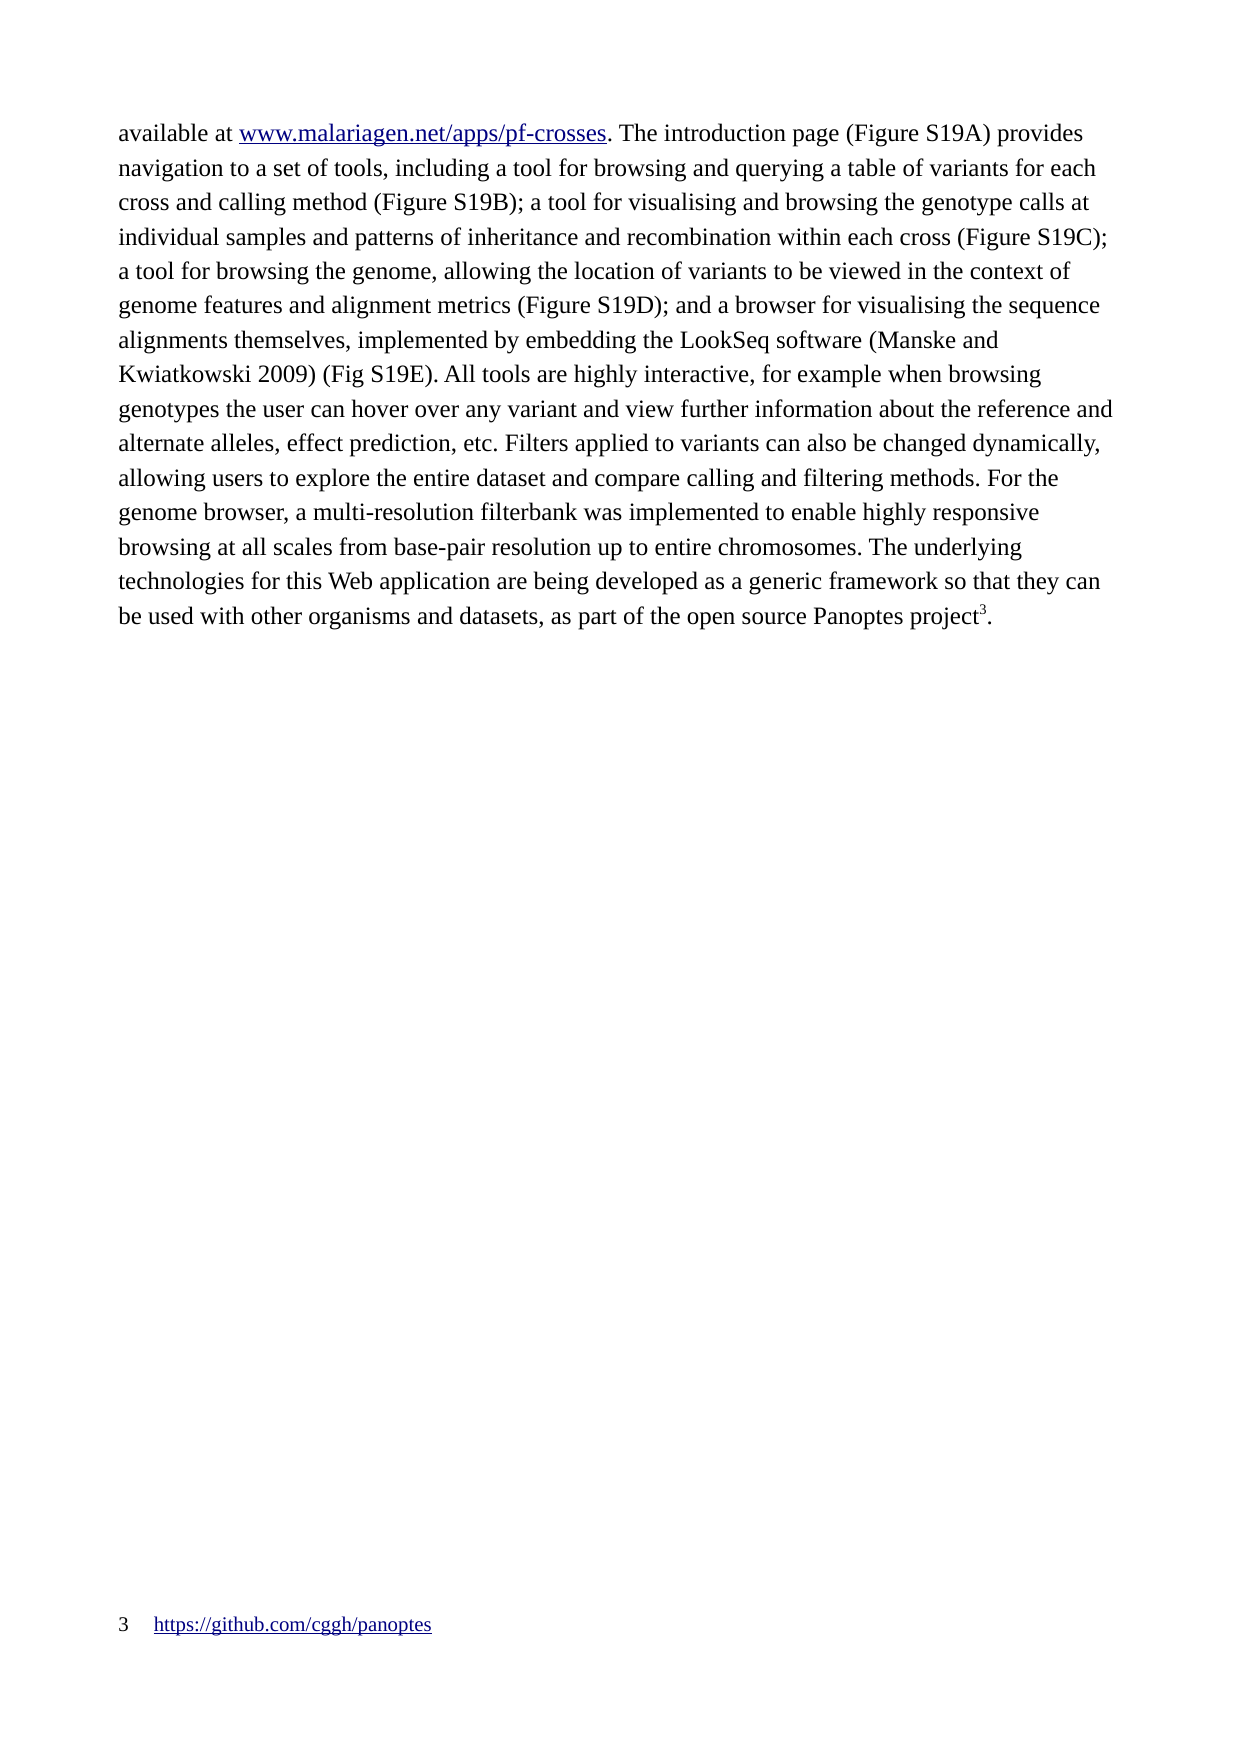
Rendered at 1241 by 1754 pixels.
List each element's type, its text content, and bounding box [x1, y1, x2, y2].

text https://github.com/cggh/panoptes [118, 1612, 1122, 1636]
text available at www.malariagen.net/apps/pf-crosses. The introduction page (Figure S19A) provides navigation to a set of tools, including a tool for browsing and querying a table of variants for each cross and calling method (Figure S19B); a tool for visualising and browsing the genotype calls at individual samples and patterns of inheritance and recombination within each cross (Figure S19C); a tool for browsing the genome, allowing the location of variants to be viewed in the context of genome features and alignment metrics (Figure S19D); and a browser for visualising the sequence alignments themselves, implemented by embedding the LookSeq software (Manske and Kwiatkowski 2009)⁠ (Fig S19E). All tools are highly interactive, for example when browsing genotypes the user can hover over any variant and view further information about the reference and alternate alleles, effect prediction, etc. Filters applied to variants can also be changed dynamically, allowing users to explore the entire dataset and compare calling and filtering methods. For the genome browser, a multi-resolution filterbank was implemented to enable highly responsive browsing at all scales from base-pair resolution up to entire chromosomes. The underlying technologies for this Web application are being developed as a generic framework so that they can be used with other organisms and datasets, as part of the open source Panoptes project. [118, 118, 1122, 629]
